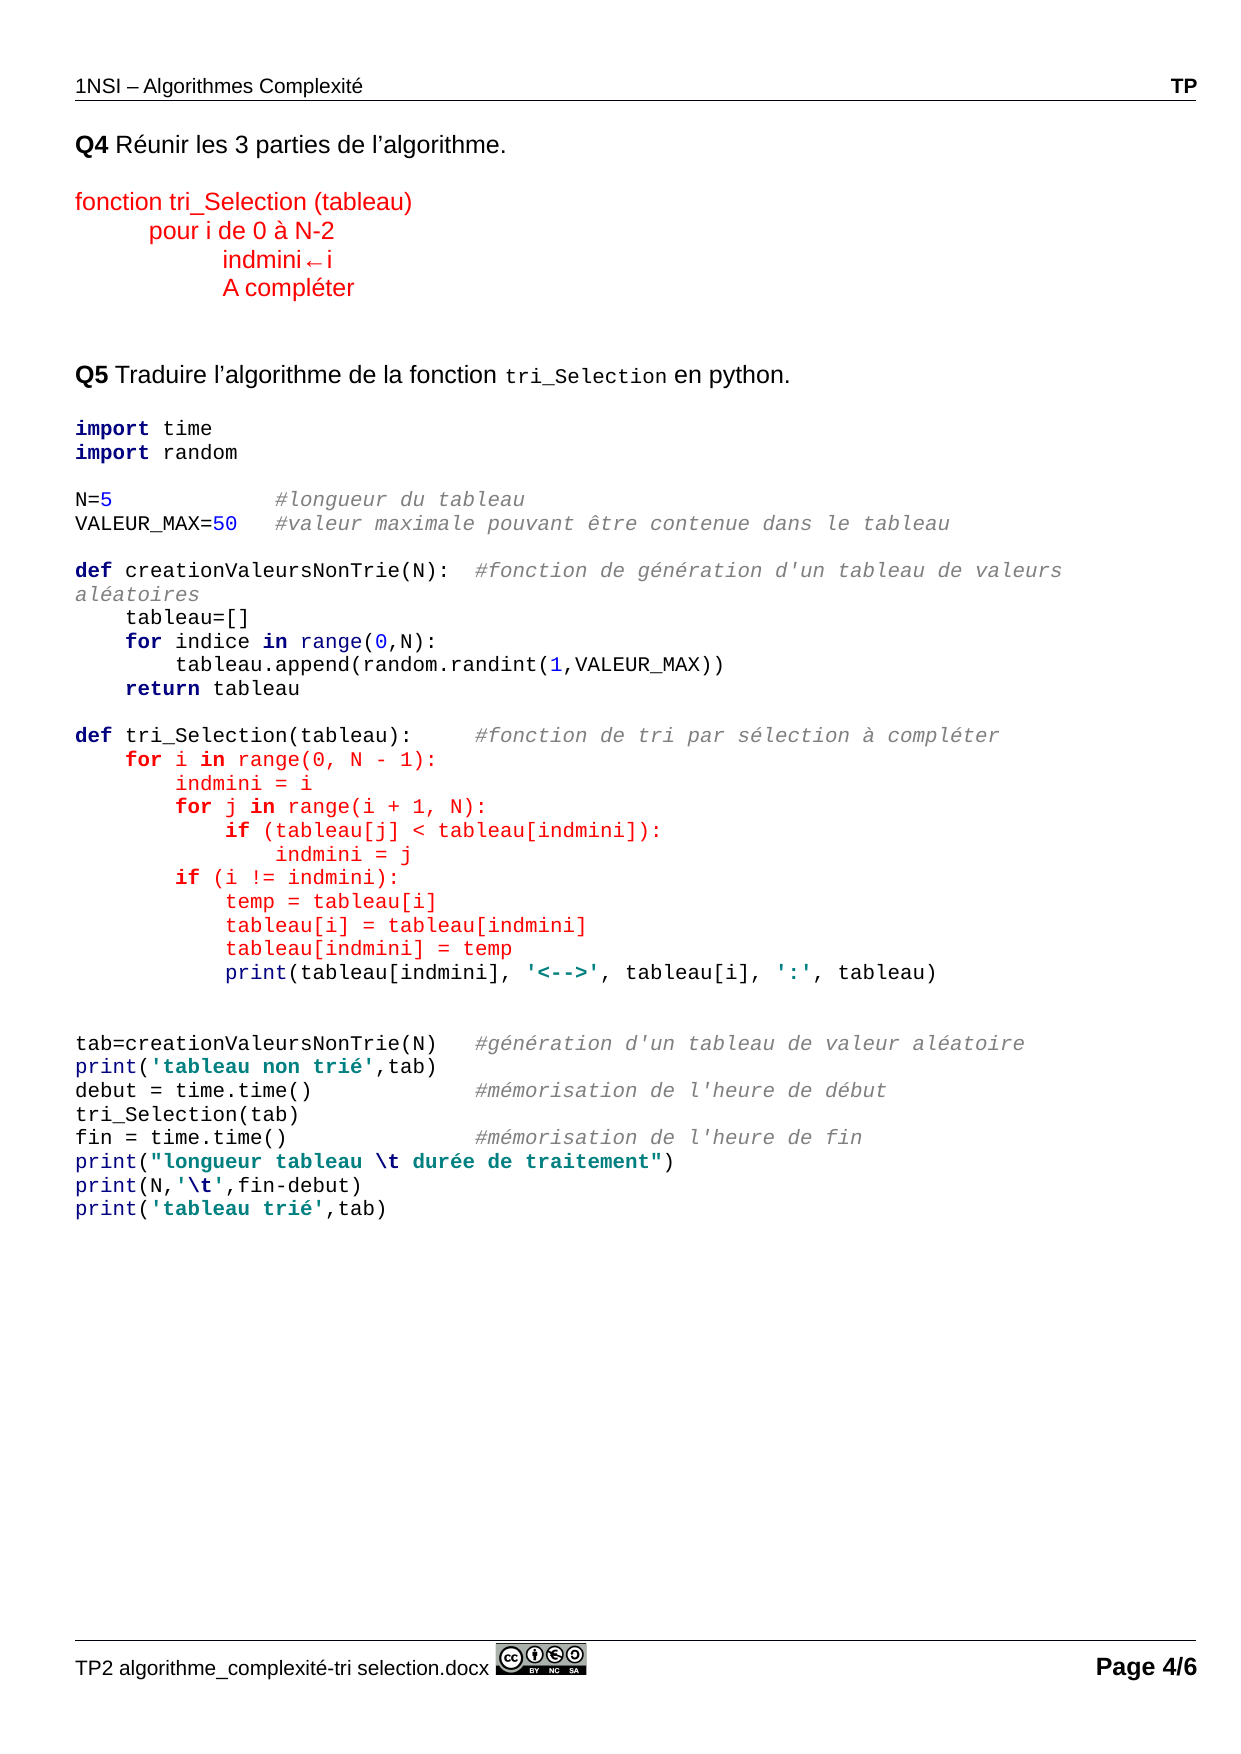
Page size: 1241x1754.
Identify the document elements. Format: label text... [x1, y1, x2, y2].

picture [495, 1643, 587, 1675]
text Q4 Réunir les 3 parties de l’algorithme. [75, 129, 1196, 158]
text indmini←i [149, 244, 1196, 273]
text Q5 Traduire l’algorithme de la fonction tri_Selection en python. [75, 359, 1196, 389]
text fonction tri_Selection (tableau) [75, 187, 1196, 216]
text pour i de 0 à N-2 [75, 216, 1196, 244]
text import time import random N=5 #longueur du tableau VALEUR_MAX=50 #valeur maximale pouvant être contenue dans le tableau def creationValeursNonTrie(N): #fonction de génération d'un tableau de valeurs aléatoires tableau=[] for indice in range(0,N): tableau.append(random.randint(1,VALEUR_MAX)) return tableau def tri_Selection(tableau): #fonction de tri par sélection à compléter for i in range(0, N - 1): indmini = i for j in range(i + 1, N): if (tableau[j] < tableau[indmini]): indmini = j if (i != indmini): temp = tableau[i] tableau[i] = tableau[indmini] tableau[indmini] = temp print(tableau[indmini], '<-->', tableau[i], ':', tableau) tab=creationValeursNonTrie(N) #génération d'un tableau de valeur aléatoire print('tableau non trié',tab) debut = time.time() #mémorisation de l'heure de début tri_Selection(tab) fin = time.time() #mémorisation de l'heure de fin print("longueur tableau \t durée de traitement") print(N,'\t',fin-debut) print('tableau trié',tab) [75, 418, 1196, 1222]
text A compléter [75, 273, 1196, 302]
